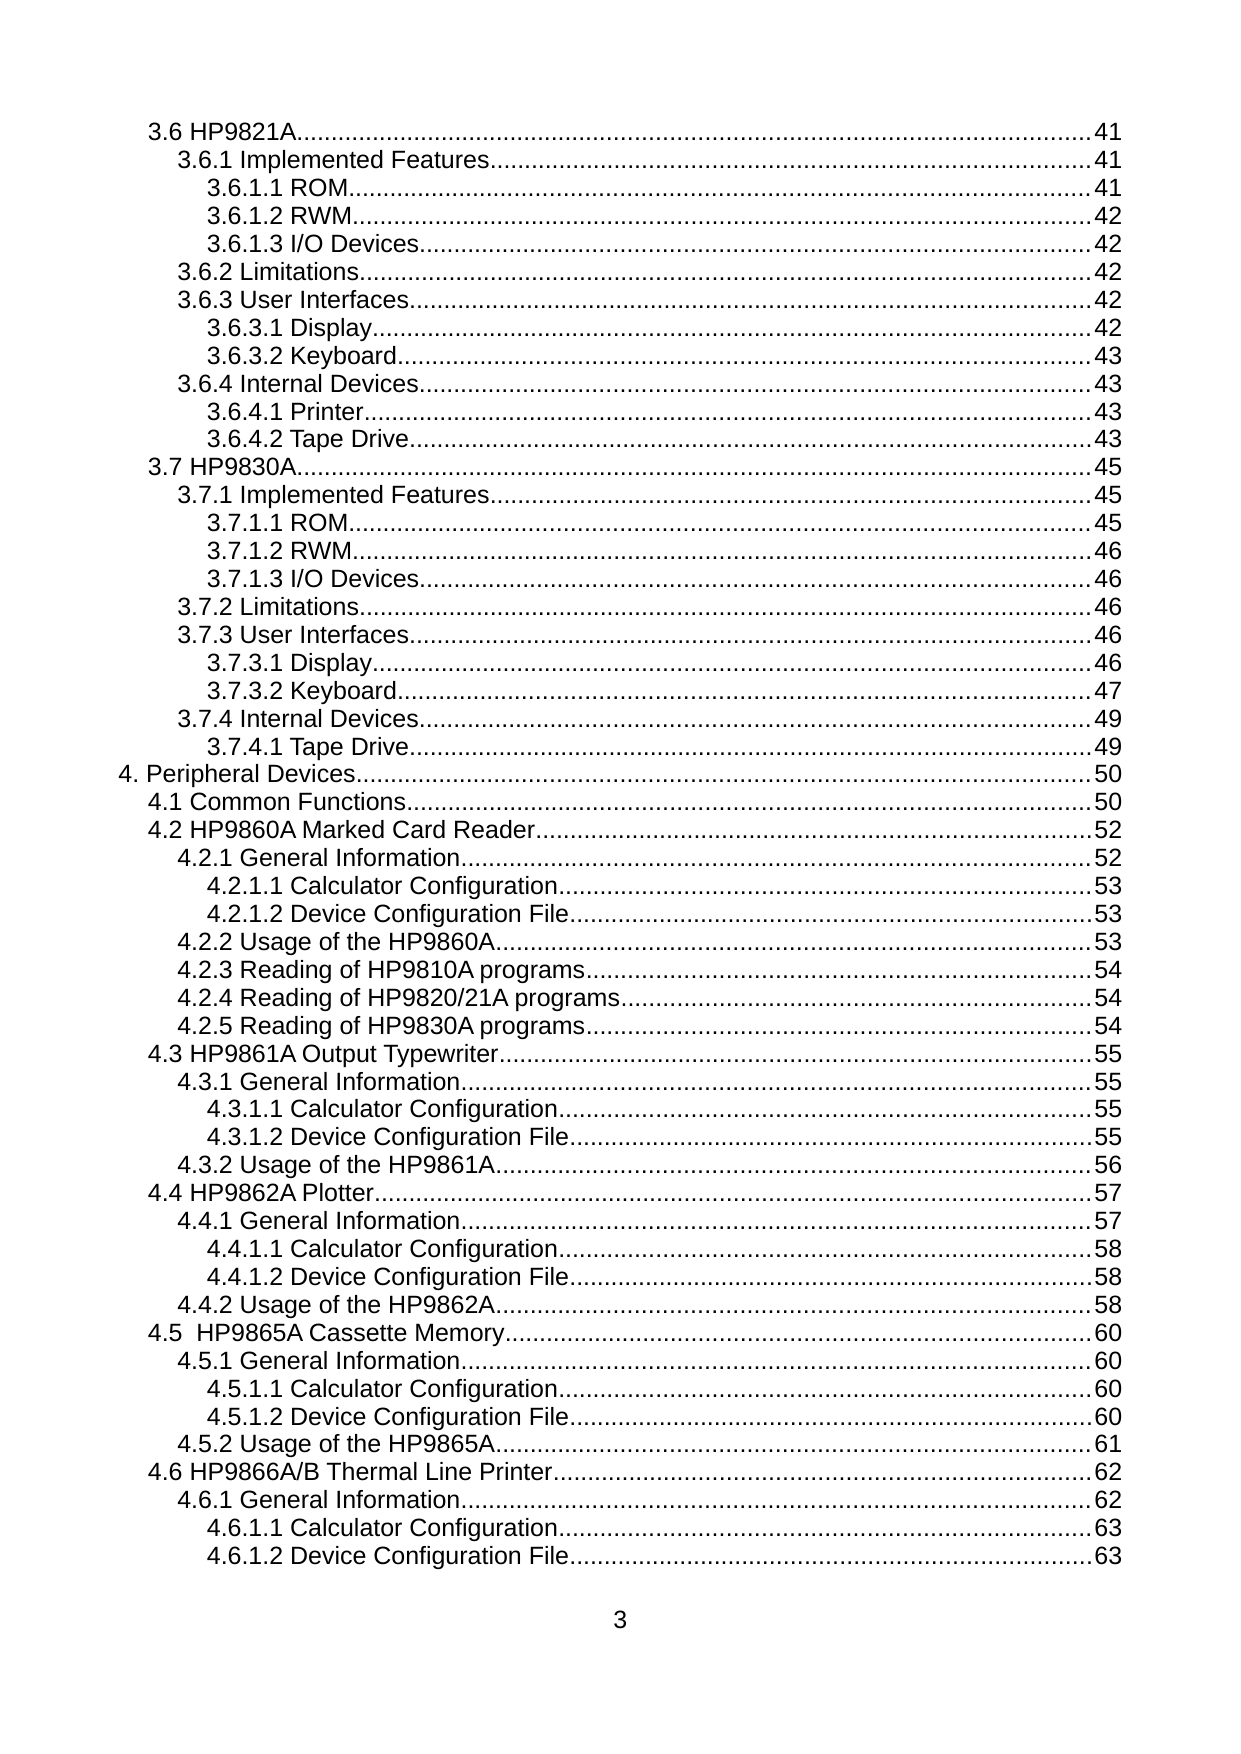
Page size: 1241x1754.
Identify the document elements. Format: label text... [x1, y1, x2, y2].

text 3.7.3.2 Keyboard 47 [207, 676, 1122, 704]
text 3.7.1.2 RWM 46 [207, 537, 1122, 565]
text 4.2.1.2 Device Configuration File 53 [207, 900, 1122, 928]
text 3.6.4.1 Printer 43 [207, 397, 1122, 425]
text 4.2.1 General Information 52 [177, 844, 1122, 872]
text 3.6 HP9821A 41 [148, 118, 1122, 146]
text 3.6.4 Internal Devices 43 [177, 369, 1122, 397]
text 3.7.3.1 Display 46 [207, 648, 1122, 676]
text 4.5.2 Usage of the HP9865A 61 [177, 1430, 1122, 1458]
text 4.2 HP9860A Marked Card Reader 52 [148, 816, 1122, 844]
text 4.4 HP9862A Plotter 57 [148, 1179, 1122, 1207]
text 3.6.3 User Interfaces 42 [177, 286, 1122, 313]
text 3.7.4 Internal Devices 49 [177, 704, 1122, 732]
text 4. Peripheral Devices 50 [118, 760, 1122, 788]
text 3.7.1 Implemented Features 45 [177, 481, 1122, 509]
text 4.2.5 Reading of HP9830A programs 54 [177, 1011, 1122, 1039]
text 4.2.4 Reading of HP9820/21A programs 54 [177, 983, 1122, 1011]
text 4.5.1 General Information 60 [177, 1346, 1122, 1374]
text 3.7.1.3 I/O Devices 46 [207, 565, 1122, 593]
text 3.6.3.2 Keyboard 43 [207, 341, 1122, 369]
text 4.4.2 Usage of the HP9862A 58 [177, 1291, 1122, 1318]
text 3.7.1.1 ROM 45 [207, 509, 1122, 537]
text 4.2.1.1 Calculator Configuration 53 [207, 872, 1122, 900]
text 4.1 Common Functions 50 [148, 788, 1122, 816]
text 4.3.2 Usage of the HP9861A 56 [177, 1151, 1122, 1179]
text 4.5.1.2 Device Configuration File 60 [207, 1402, 1122, 1430]
text 4.3.1.2 Device Configuration File 55 [207, 1123, 1122, 1151]
text 4.3.1 General Information 55 [177, 1067, 1122, 1095]
text 4.2.2 Usage of the HP9860A 53 [177, 928, 1122, 956]
text 4.6 HP9866A/B Thermal Line Printer 62 [148, 1458, 1122, 1486]
text 3.6.1.2 RWM 42 [207, 202, 1122, 230]
text 4.2.3 Reading of HP9810A programs 54 [177, 956, 1122, 983]
text 3.6.1.3 I/O Devices 42 [207, 230, 1122, 258]
text 3.6.4.2 Tape Drive 43 [207, 425, 1122, 453]
text 4.5 HP9865A Cassette Memory 60 [148, 1318, 1122, 1346]
text 4.6.1 General Information 62 [177, 1486, 1122, 1514]
text 3.6.1 Implemented Features 41 [177, 146, 1122, 174]
text 4.6.1.2 Device Configuration File 63 [207, 1542, 1122, 1570]
text 3.6.1.1 ROM 41 [207, 174, 1122, 202]
text 4.3.1.1 Calculator Configuration 55 [207, 1095, 1122, 1123]
text 4.4.1 General Information 57 [177, 1207, 1122, 1235]
text 3.6.3.1 Display 42 [207, 313, 1122, 341]
text 3.6.2 Limitations 42 [177, 258, 1122, 286]
text 4.4.1.1 Calculator Configuration 58 [207, 1235, 1122, 1263]
text 3.7 HP9830A 45 [148, 453, 1122, 481]
text 3.7.2 Limitations 46 [177, 593, 1122, 621]
text 4.4.1.2 Device Configuration File 58 [207, 1263, 1122, 1291]
text 3.7.4.1 Tape Drive 49 [207, 732, 1122, 760]
text 3.7.3 User Interfaces 46 [177, 621, 1122, 648]
text 4.5.1.1 Calculator Configuration 60 [207, 1374, 1122, 1402]
text 4.6.1.1 Calculator Configuration 63 [207, 1514, 1122, 1542]
text 4.3 HP9861A Output Typewriter 55 [148, 1039, 1122, 1067]
